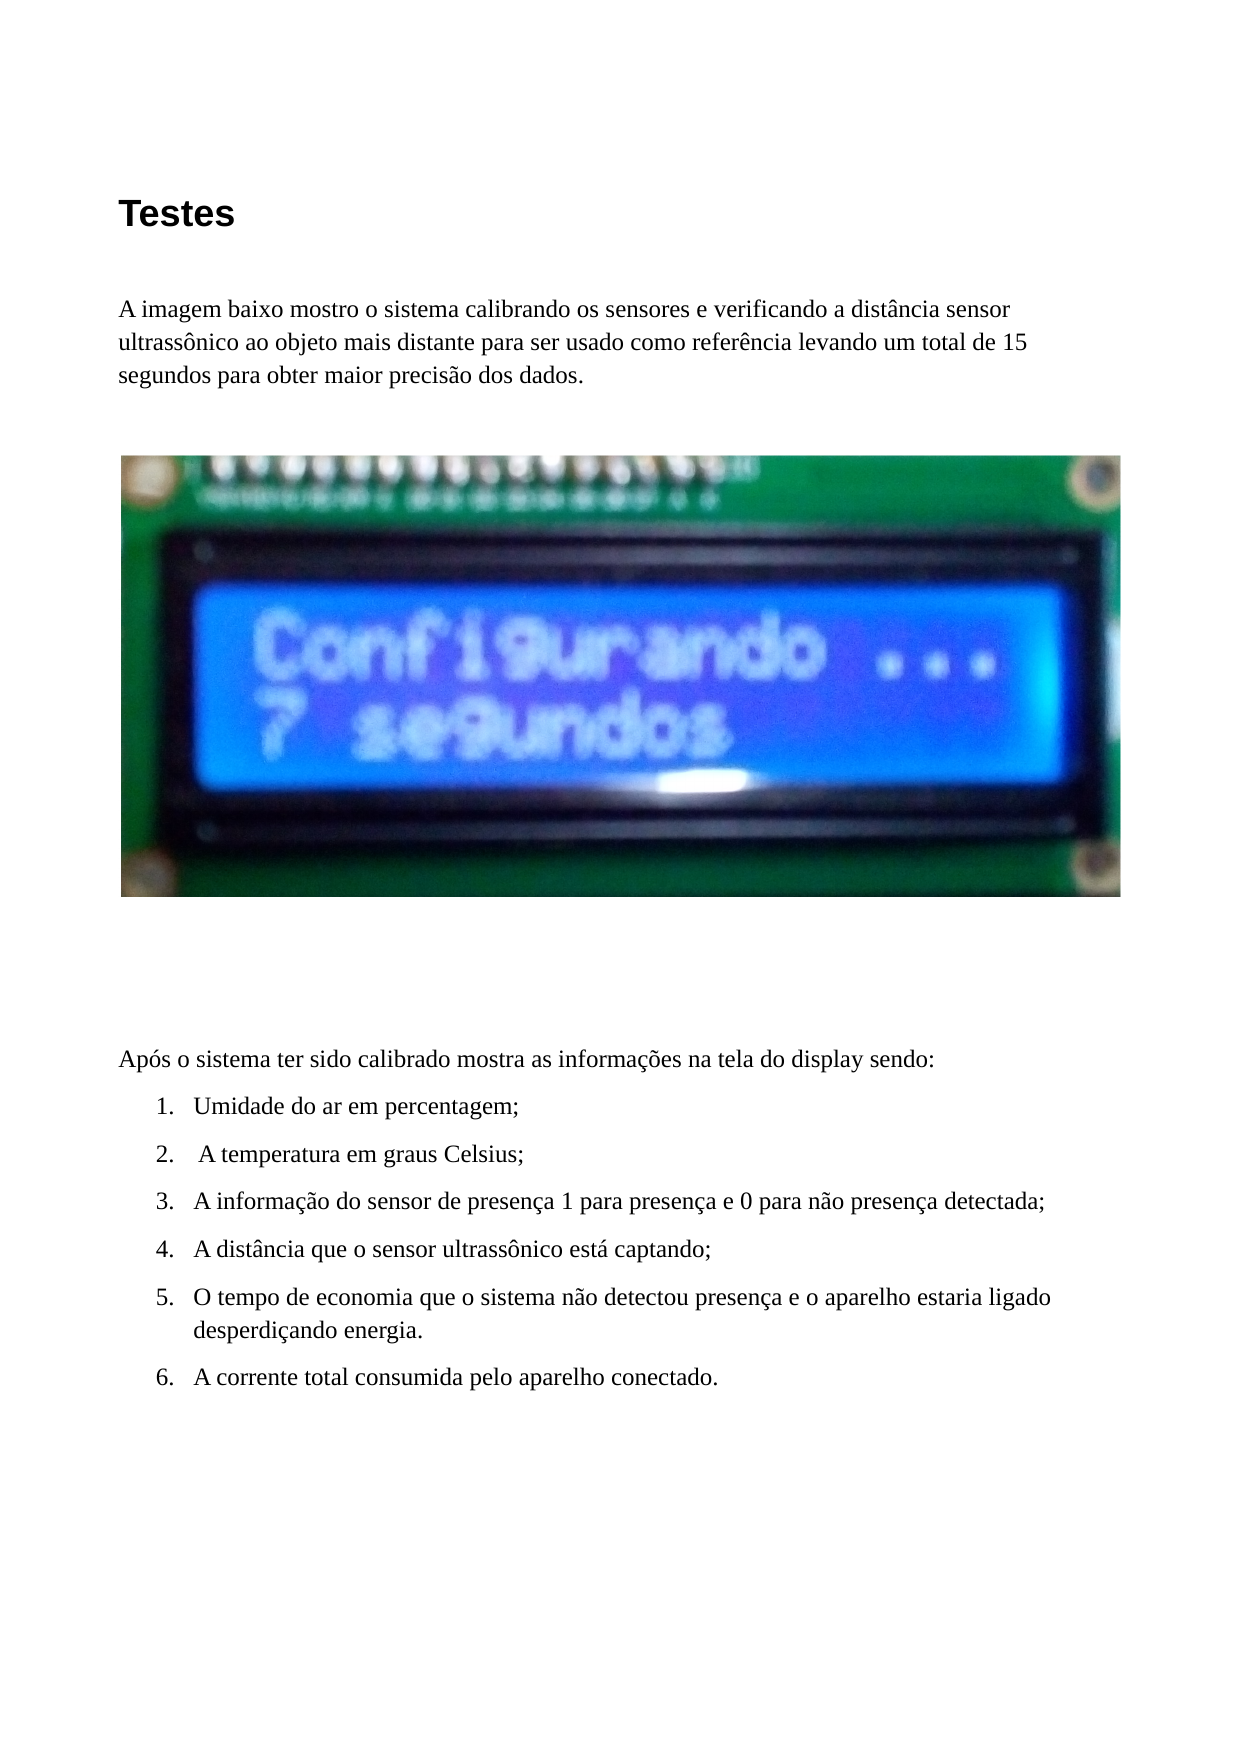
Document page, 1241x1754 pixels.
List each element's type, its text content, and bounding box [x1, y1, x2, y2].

text A imagem baixo mostro o sistema calibrando os sensores e verificando a distância sensor ultrassônico ao objeto mais distante para ser usado como referência levando um total de 15 segundos para obter maior precisão dos dados. [118, 294, 1122, 389]
list A corrente total consumida pelo aparelho conectado. [156, 1362, 1122, 1391]
subtitle Testes [118, 191, 1122, 234]
list Umidade do ar em percentagem; [156, 1091, 1122, 1120]
list O tempo de economia que o sistema não detectou presença e o aparelho estaria ligado desperdiçando energia. [156, 1282, 1122, 1343]
text Após o sistema ter sido calibrado mostra as informações na tela do display sendo: [118, 1044, 1122, 1072]
list A informação do sensor de presença 1 para presença e 0 para não presença detectada; [156, 1186, 1122, 1215]
list A distância que o sensor ultrassônico está captando; [156, 1234, 1122, 1263]
list A temperatura em graus Celsius; [156, 1139, 1122, 1168]
picture [118, 455, 1123, 897]
